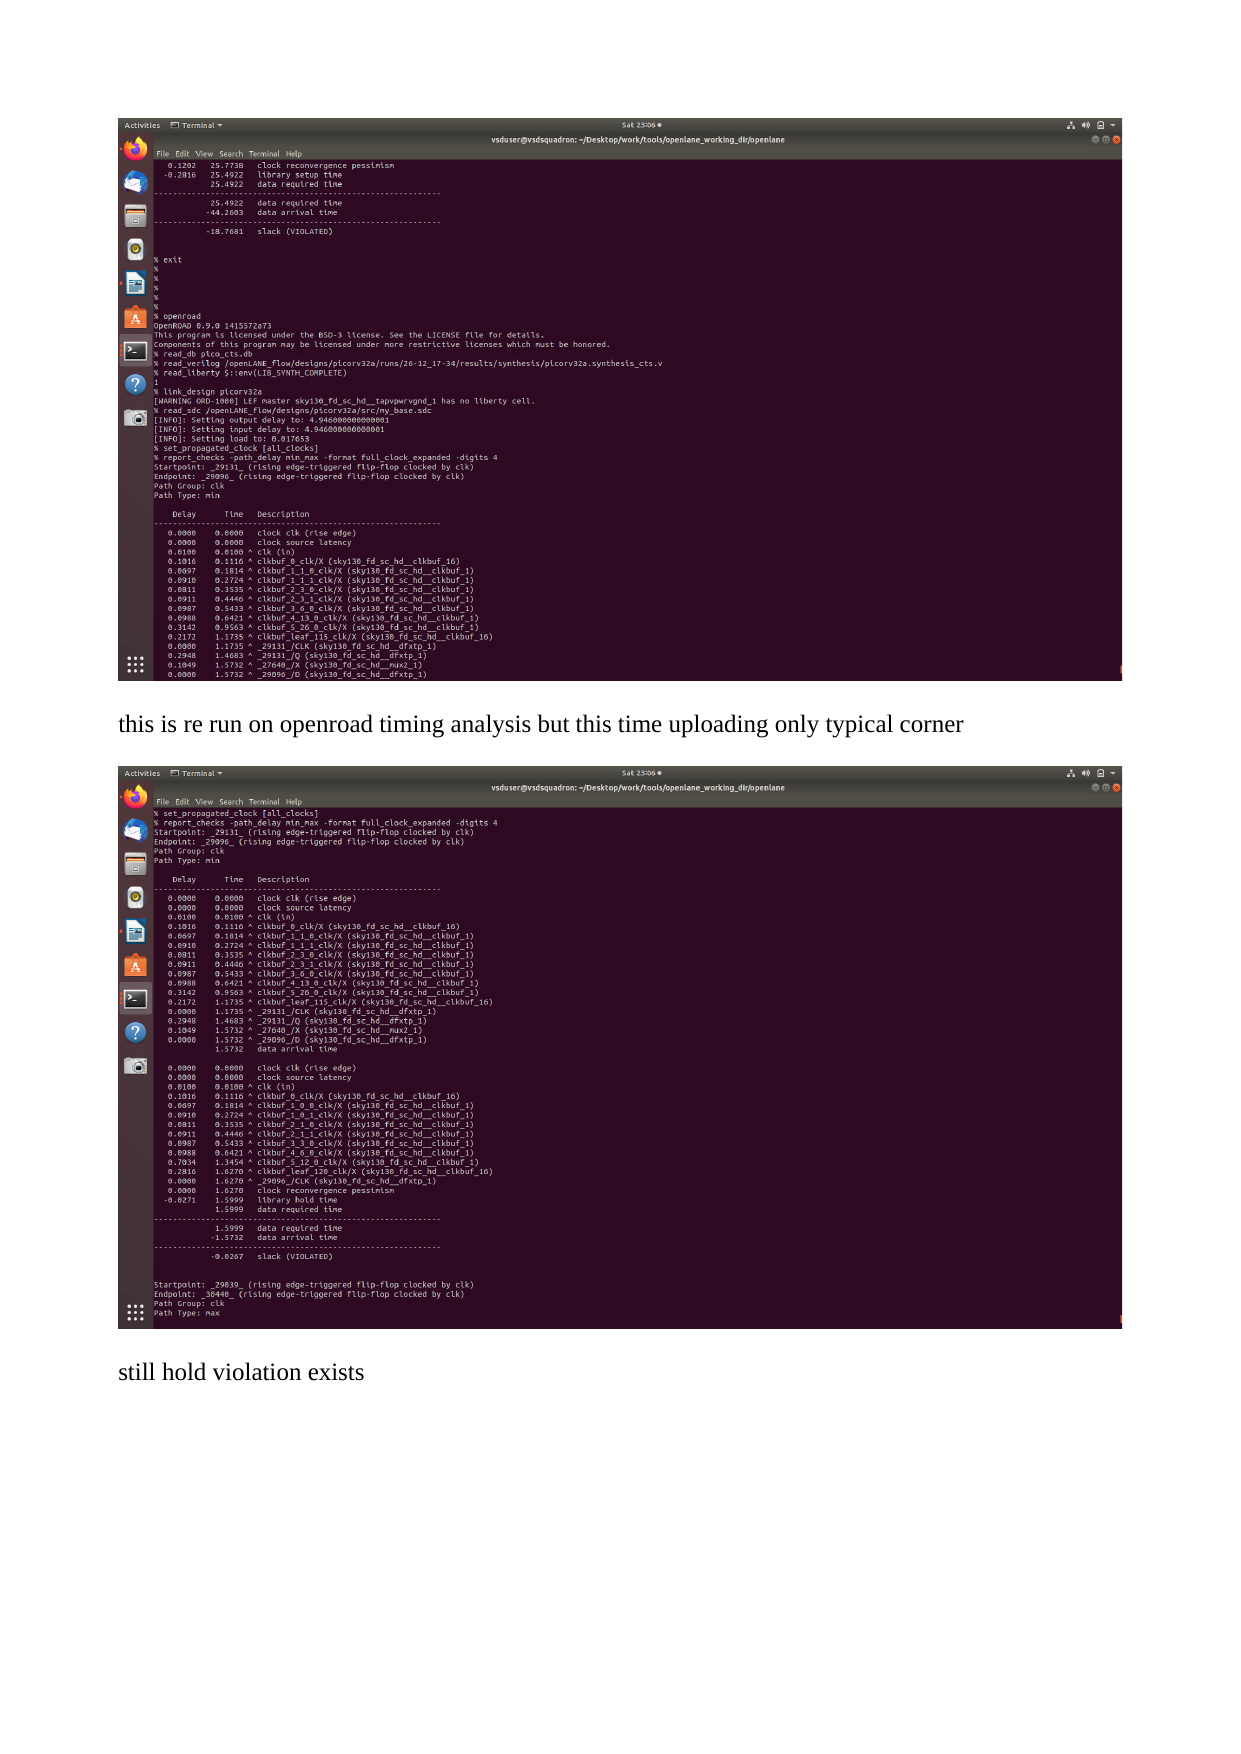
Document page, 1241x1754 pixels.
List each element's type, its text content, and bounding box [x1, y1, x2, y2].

picture [118, 766, 1123, 1329]
text still hold violation exists [118, 1357, 1122, 1386]
text this is re run on openroad timing analysis but this time uploading only typical corner [118, 709, 1122, 738]
picture [118, 118, 1123, 681]
